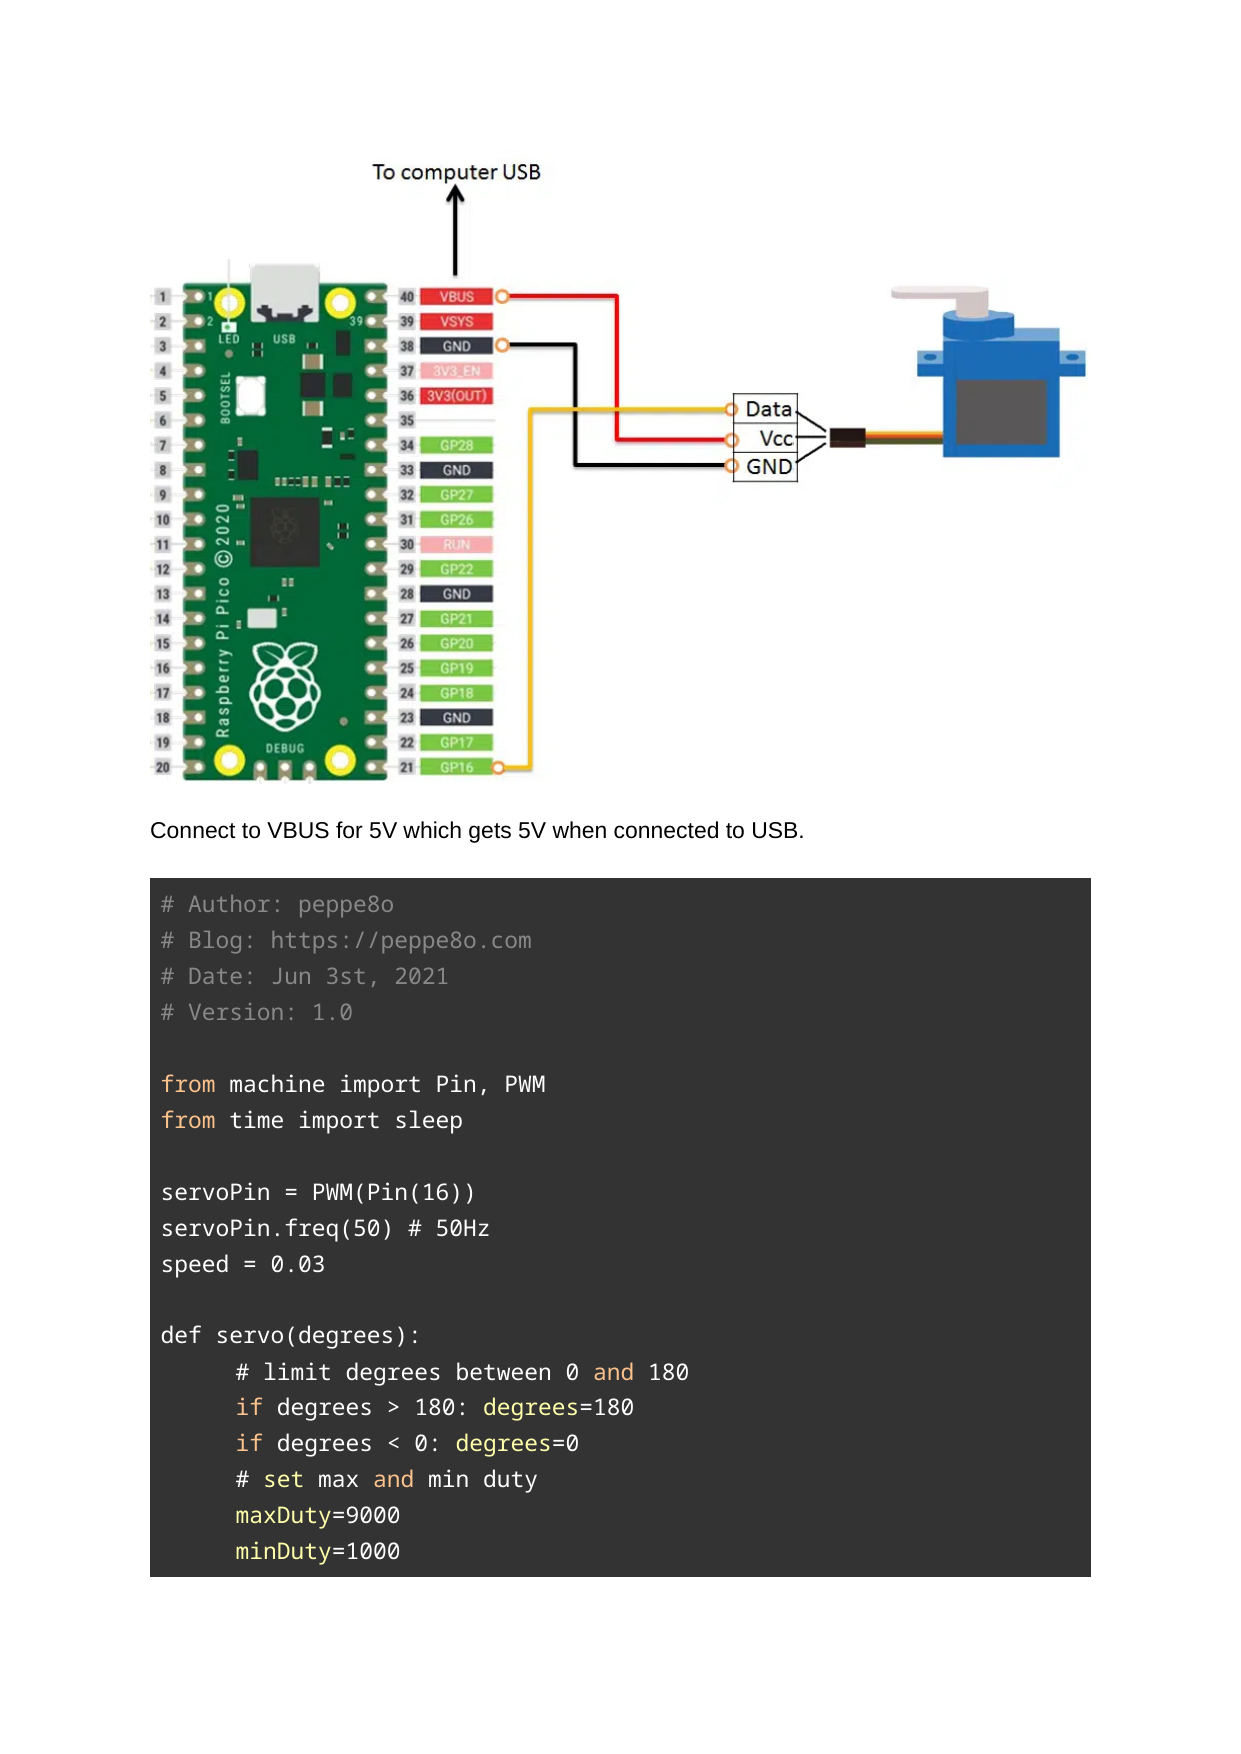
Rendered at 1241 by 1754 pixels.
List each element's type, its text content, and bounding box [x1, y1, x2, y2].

picture [150, 150, 1091, 784]
text Connect to VBUS for 5V which gets 5V when connected to USB. [150, 817, 1090, 844]
table_header # Author: peppe8o # Blog: https://peppe8o.com # Date: Jun 3st, 2021 # Version: 1.0 from machine import Pin, PWM from time import sleep servoPin = PWM(Pin(16)) servoPin.freq(50) # 50Hz speed = 0.03 def servo(degrees): # limit degrees between 0 and 180 if degrees > 180: degrees=180 if degrees < 0: degrees=0 # set max and min duty maxDuty=9000 minDuty=1000 [150, 878, 1091, 1577]
